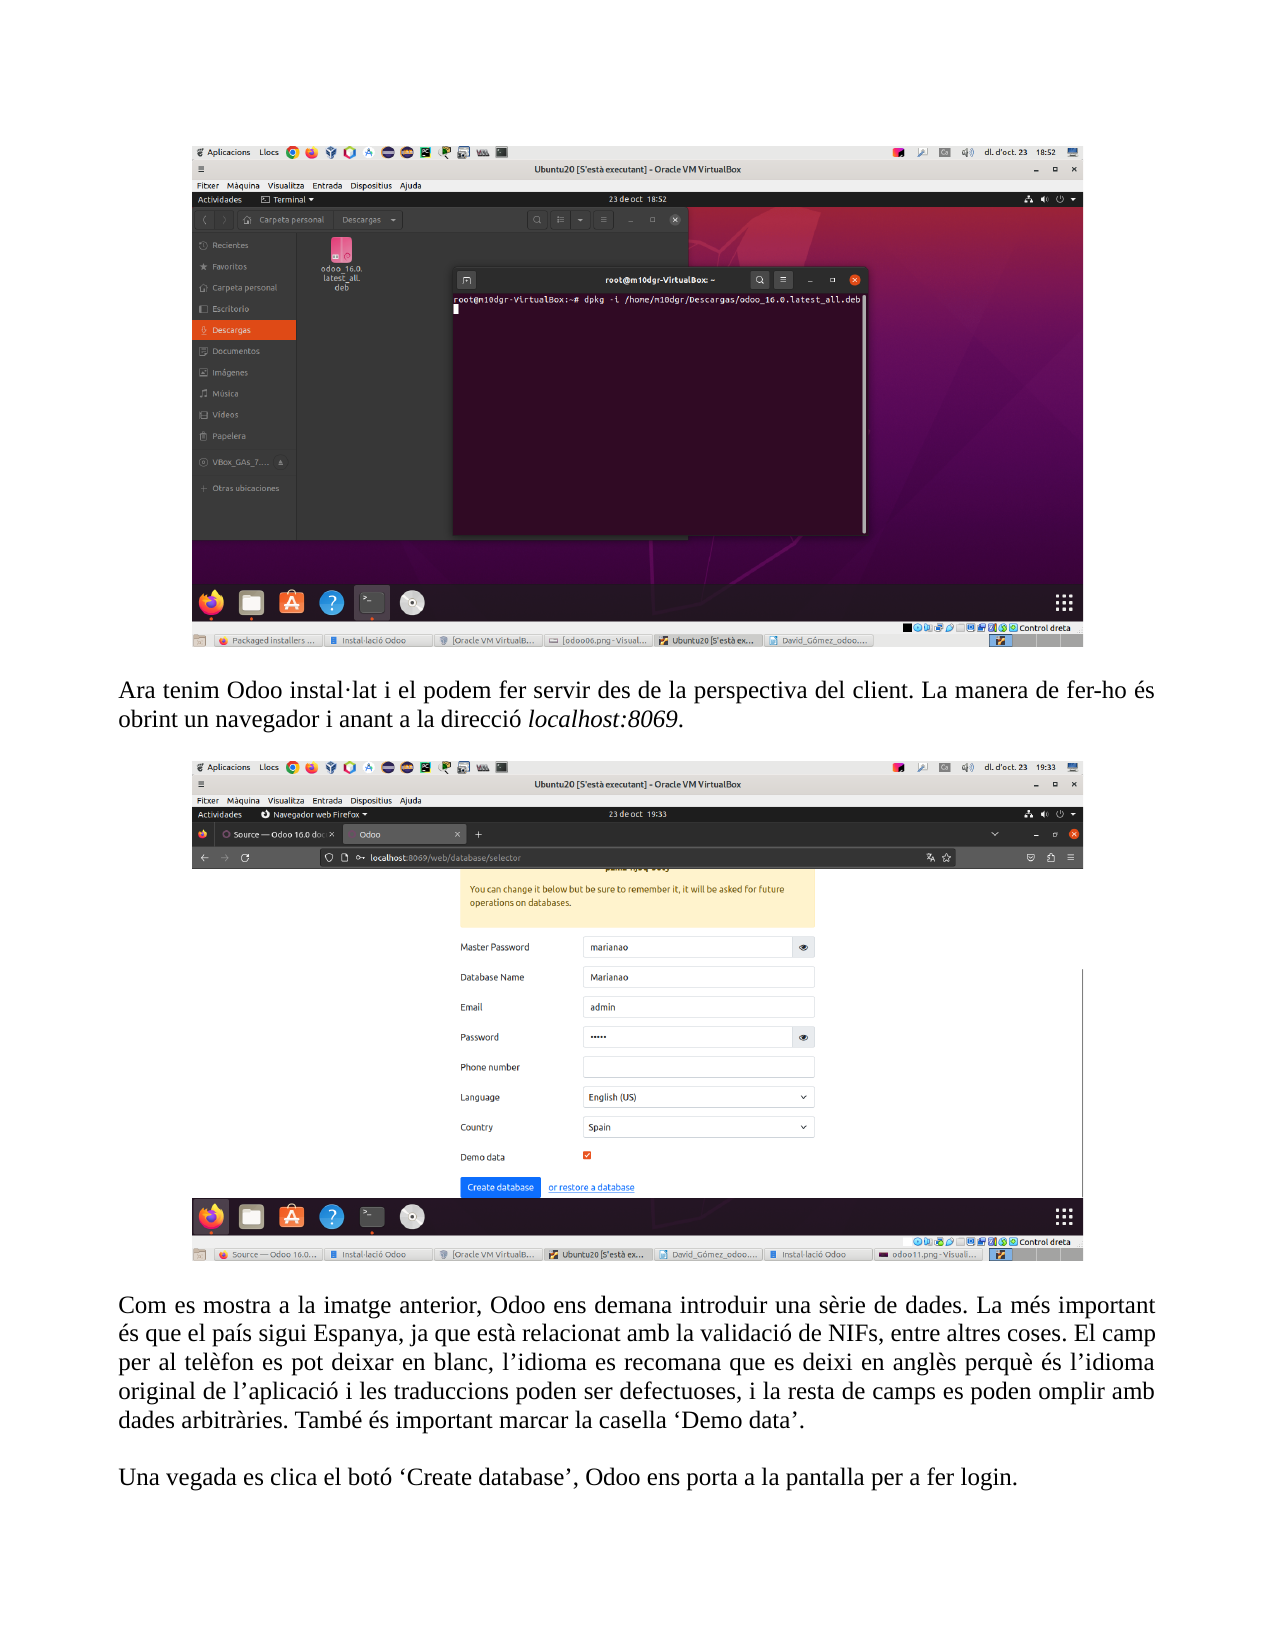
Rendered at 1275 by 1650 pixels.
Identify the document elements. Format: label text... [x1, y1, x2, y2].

picture [192, 761, 1084, 1261]
picture [192, 146, 1084, 647]
text Com es mostra a la imatge anterior, Odoo ens demana introduir una sèrie de dades. La més important és que el país sigui Espanya, ja que està relacionat amb la validació de NIFs, entre altres coses. El camp per al telèfon es pot deixar en blanc, l’idioma es recomana que es deixi en anglès perquè és l’idioma original de l’aplicació i les traduccions poden ser defectuoses, i la resta de camps es poden omplir amb dades arbitràries. També és important marcar la casella ‘Demo data’. [118, 1290, 1157, 1433]
text Ara tenim Odoo instal·lat i el podem fer servir des de la perspectiva del client. La manera de fer-ho és obrint un navegador i anant a la direcció localhost:8069. [118, 675, 1157, 733]
text Una vegada es clica el botó ‘Create database’, Odoo ens porta a la pantalla per a fer login. [118, 1462, 1157, 1491]
